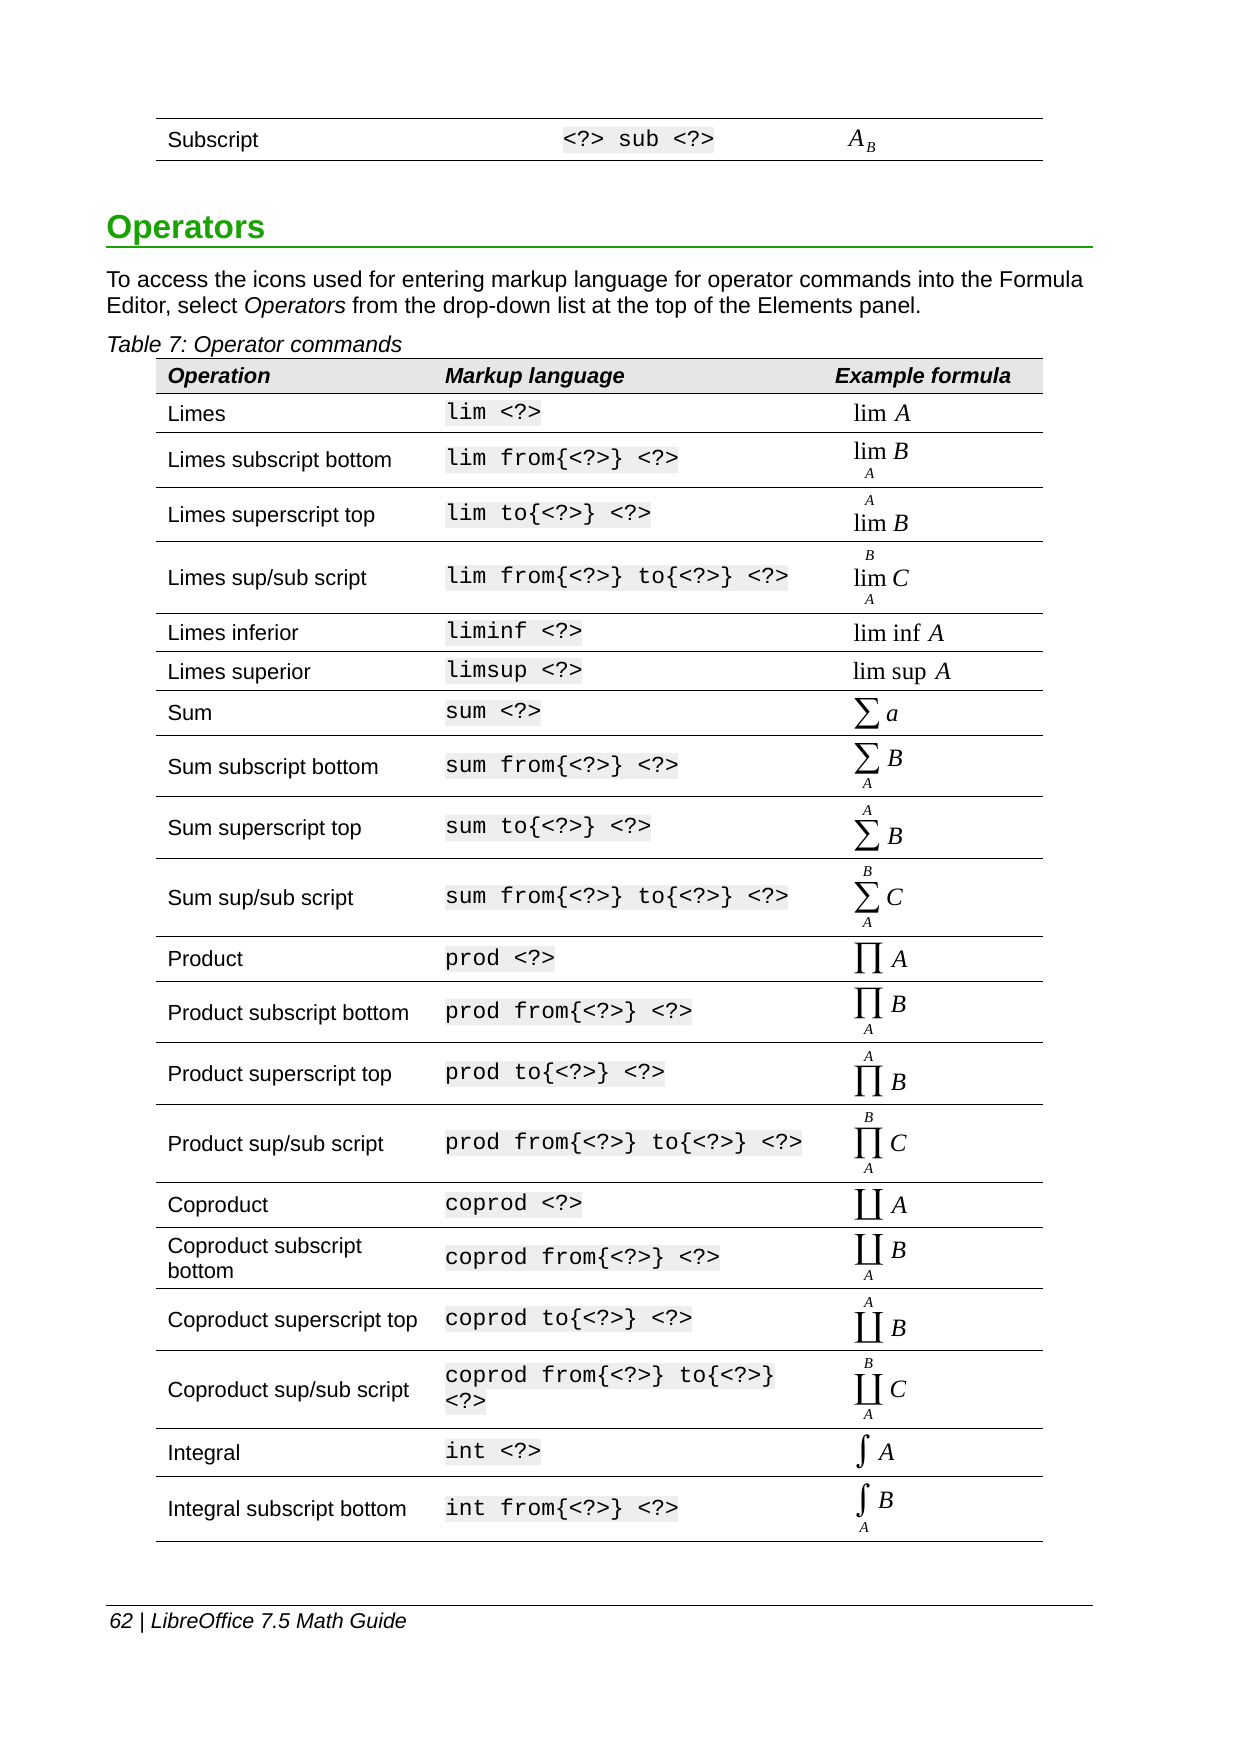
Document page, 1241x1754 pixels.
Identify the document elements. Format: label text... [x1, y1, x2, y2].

table_header Operation [156, 359, 433, 393]
table_cell <?> sub <?> [551, 119, 817, 160]
table_cell Sum subscript bottom [156, 736, 433, 796]
table_cell Coproduct superscript top [156, 1289, 433, 1349]
table_cell [823, 652, 1043, 690]
table_cell Limes [156, 394, 433, 432]
table_cell Sum superscript top [156, 797, 433, 858]
table_cell sum from{<?>} <?> [433, 736, 823, 796]
table_cell [823, 542, 1043, 613]
table_cell lim from{<?>} to{<?>} <?> [433, 542, 823, 613]
table_cell Product [156, 937, 433, 981]
table_cell [823, 433, 1043, 487]
table_cell lim to{<?>} <?> [433, 488, 823, 541]
table_cell lim from{<?>} <?> [433, 433, 823, 487]
table_cell liminf <?> [433, 614, 823, 651]
table_cell int from{<?>} <?> [433, 1477, 823, 1541]
table_cell Sum [156, 691, 433, 735]
table_cell limsup <?> [433, 652, 823, 690]
table_cell Product superscript top [156, 1043, 433, 1104]
table_cell [823, 488, 1043, 541]
table_header Example formula [823, 359, 1043, 393]
table_cell [823, 394, 1043, 432]
table_cell [823, 614, 1043, 651]
table_cell [823, 1105, 1043, 1182]
table_cell Limes superior [156, 652, 433, 690]
table_cell coprod from{<?>} <?> [433, 1228, 823, 1288]
table_cell prod from{<?>} to{<?>} <?> [433, 1105, 823, 1182]
table_cell [823, 1289, 1043, 1349]
table_cell [823, 1183, 1043, 1227]
subtitle Operators [106, 208, 1093, 246]
table_cell [823, 859, 1043, 936]
table_cell Subscript [156, 119, 551, 160]
table_cell [823, 1228, 1043, 1288]
table_cell prod <?> [433, 937, 823, 981]
table_cell coprod <?> [433, 1183, 823, 1227]
table_cell [823, 982, 1043, 1042]
table_cell coprod from{<?>} to{<?>} <?> [433, 1351, 823, 1427]
table_cell int <?> [433, 1429, 823, 1476]
table_cell Product sup/sub script [156, 1105, 433, 1182]
table_cell [823, 1351, 1043, 1427]
table_cell Coproduct subscript bottom [156, 1228, 433, 1288]
table_cell lim <?> [433, 394, 823, 432]
table_cell coprod to{<?>} <?> [433, 1289, 823, 1349]
table_cell Limes superscript top [156, 488, 433, 541]
table_cell Coproduct sup/sub script [156, 1351, 433, 1427]
table_cell [817, 119, 1043, 160]
text Table 7: Operator commands [106, 331, 1093, 357]
table_cell Limes subscript bottom [156, 433, 433, 487]
table_cell [823, 691, 1043, 735]
table_cell Product subscript bottom [156, 982, 433, 1042]
table_cell Integral subscript bottom [156, 1477, 433, 1541]
table_cell sum to{<?>} <?> [433, 797, 823, 858]
text To access the icons used for entering markup language for operator commands into the Formula Editor, select Operators from the drop-down list at the top of the Elements panel. [106, 266, 1093, 318]
table_cell [823, 1429, 1043, 1476]
table_cell [823, 1043, 1043, 1104]
table_cell Limes inferior [156, 614, 433, 651]
table_cell [823, 937, 1043, 981]
table_cell prod to{<?>} <?> [433, 1043, 823, 1104]
table_cell Coproduct [156, 1183, 433, 1227]
table_cell prod from{<?>} <?> [433, 982, 823, 1042]
table_cell sum from{<?>} to{<?>} <?> [433, 859, 823, 936]
table_cell [823, 1477, 1043, 1541]
table_cell [823, 797, 1043, 858]
table_cell [823, 736, 1043, 796]
table_header Markup language [433, 359, 823, 393]
table_cell Limes sup/sub script [156, 542, 433, 613]
table_cell Sum sup/sub script [156, 859, 433, 936]
table_cell sum <?> [433, 691, 823, 735]
table_cell Integral [156, 1429, 433, 1476]
